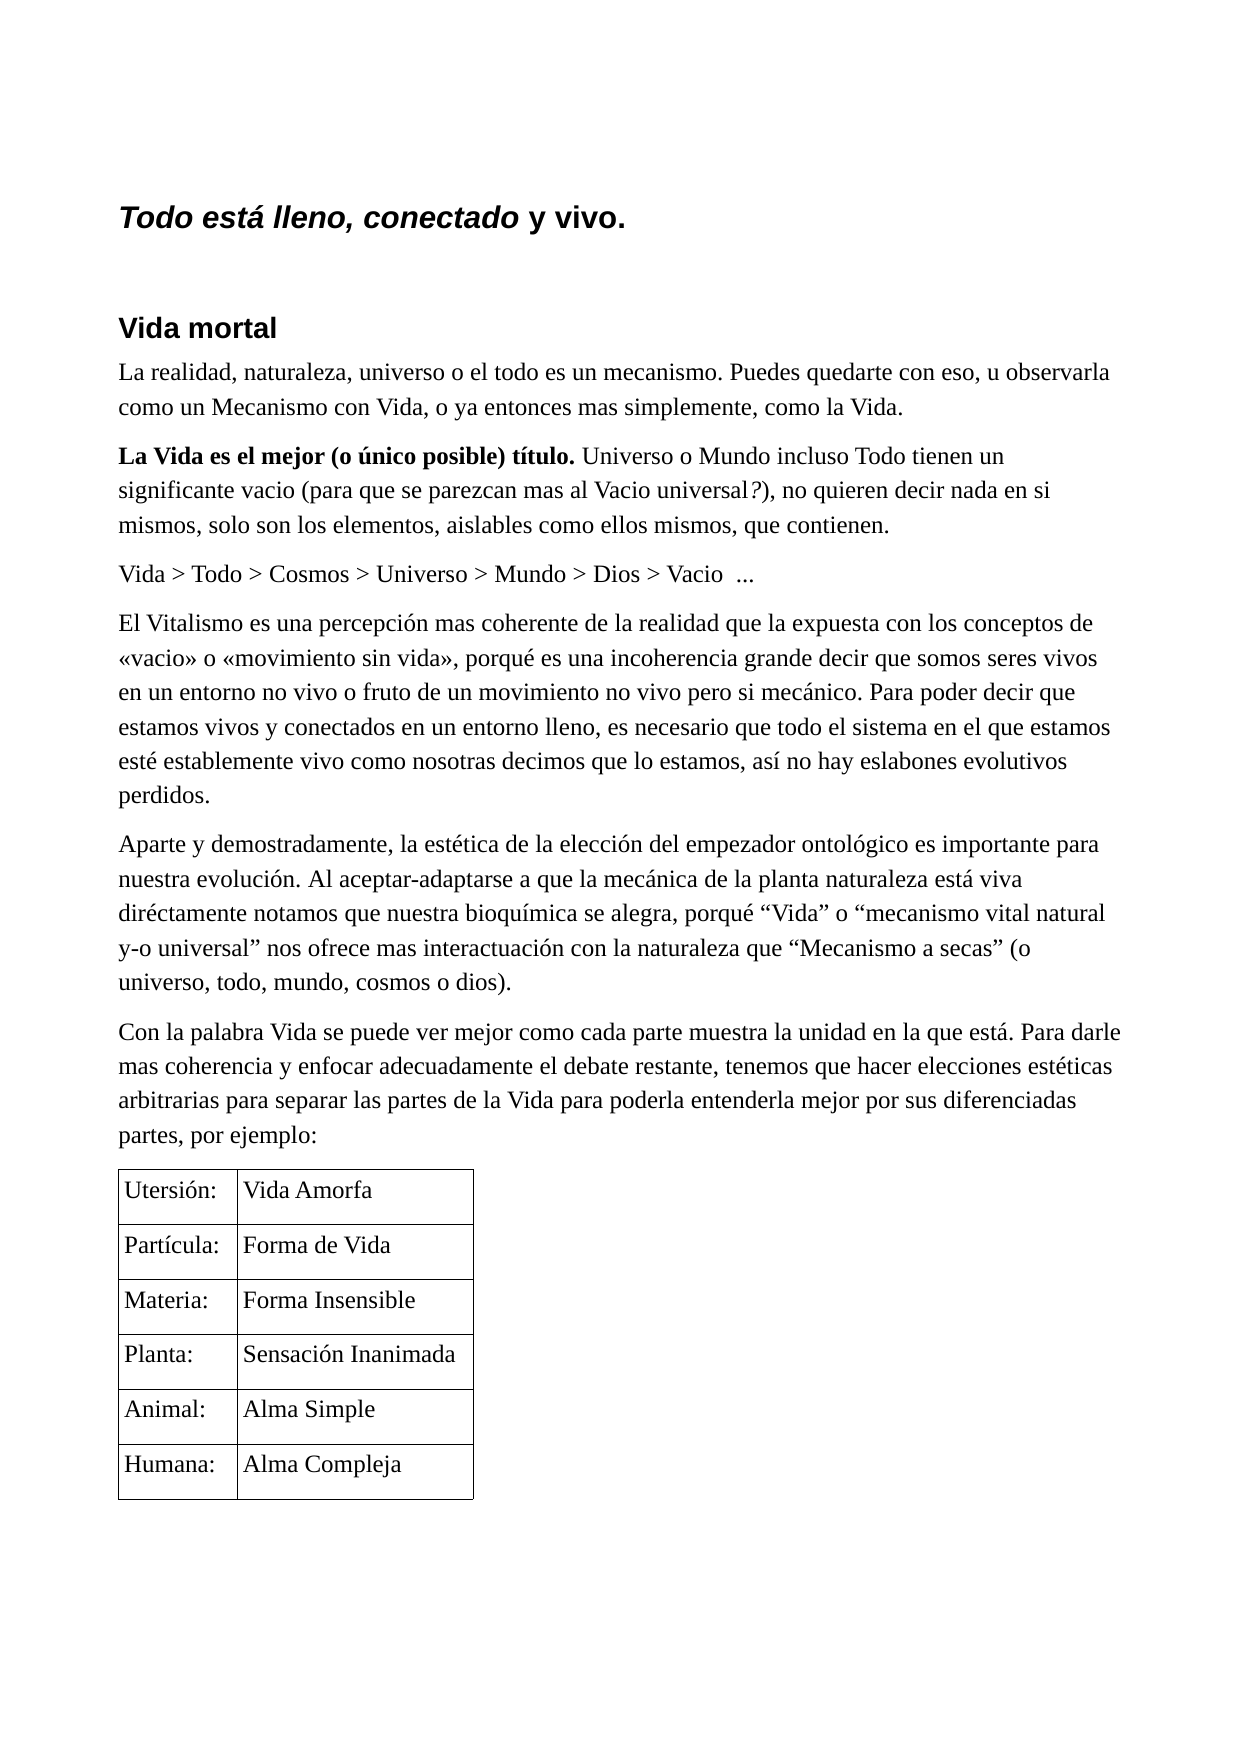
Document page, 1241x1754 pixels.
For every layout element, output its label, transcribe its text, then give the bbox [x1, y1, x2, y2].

text La Vida es el mejor (o único posible) título. Universo o Mundo incluso Todo tienen un significante vacio (para que se parezcan mas al Vacio universal?), no quieren decir nada en si mismos, solo son los elementos, aislables como ellos mismos, que contienen. [118, 441, 1122, 539]
table_cell Sensación Inanimada [238, 1335, 473, 1389]
subtitle Vida mortal [118, 311, 1122, 345]
table_cell Alma Simple [238, 1390, 473, 1443]
subtitle Todo está lleno, conectado y vivo. [118, 196, 1122, 235]
text El Vitalismo es una percepción mas coherente de la realidad que la expuesta con los conceptos de «vacio» o «movimiento sin vida», porqué es una incoherencia grande decir que somos seres vivos en un entorno no vivo o fruto de un movimiento no vivo pero si mecánico. Para poder decir que estamos vivos y conectados en un entorno lleno, es necesario que todo el sistema en el que estamos esté establemente vivo como nosotras decimos que lo estamos, así no hay eslabones evolutivos perdidos. [118, 608, 1122, 809]
table_cell Partícula: [119, 1225, 237, 1279]
table_cell Forma de Vida [238, 1225, 473, 1279]
table_cell Humana: [119, 1445, 237, 1498]
table_cell Forma Insensible [238, 1280, 473, 1334]
table_header Utersión: [119, 1170, 237, 1224]
table_cell Materia: [119, 1280, 237, 1334]
table_cell Animal: [119, 1390, 237, 1443]
table_header Vida Amorfa [238, 1170, 473, 1224]
text La realidad, naturaleza, universo o el todo es un mecanismo. Puedes quedarte con eso, u observarla como un Mecanismo con Vida, o ya entonces mas simplemente, como la Vida. [118, 357, 1122, 421]
text Con la palabra Vida se puede ver mejor como cada parte muestra la unidad en la que está. Para darle mas coherencia y enfocar adecuadamente el debate restante, tenemos que hacer elecciones estéticas arbitrarias para separar las partes de la Vida para poderla entenderla mejor por sus diferenciadas partes, por ejemplo: [118, 1017, 1122, 1149]
table_cell Alma Compleja [238, 1445, 473, 1498]
text Vida > Todo > Cosmos > Universo > Mundo > Dios > Vacio ... [118, 559, 1122, 588]
text Aparte y demostradamente, la estética de la elección del empezador ontológico es importante para nuestra evolución. Al aceptar-adaptarse a que la mecánica de la planta naturaleza está viva diréctamente notamos que nuestra bioquímica se alegra, porqué “Vida” o “mecanismo vital natural y-o universal” nos ofrece mas interactuación con la naturaleza que “Mecanismo a secas” (o universo, todo, mundo, cosmos o dios). [118, 829, 1122, 996]
table_cell Planta: [119, 1335, 237, 1389]
